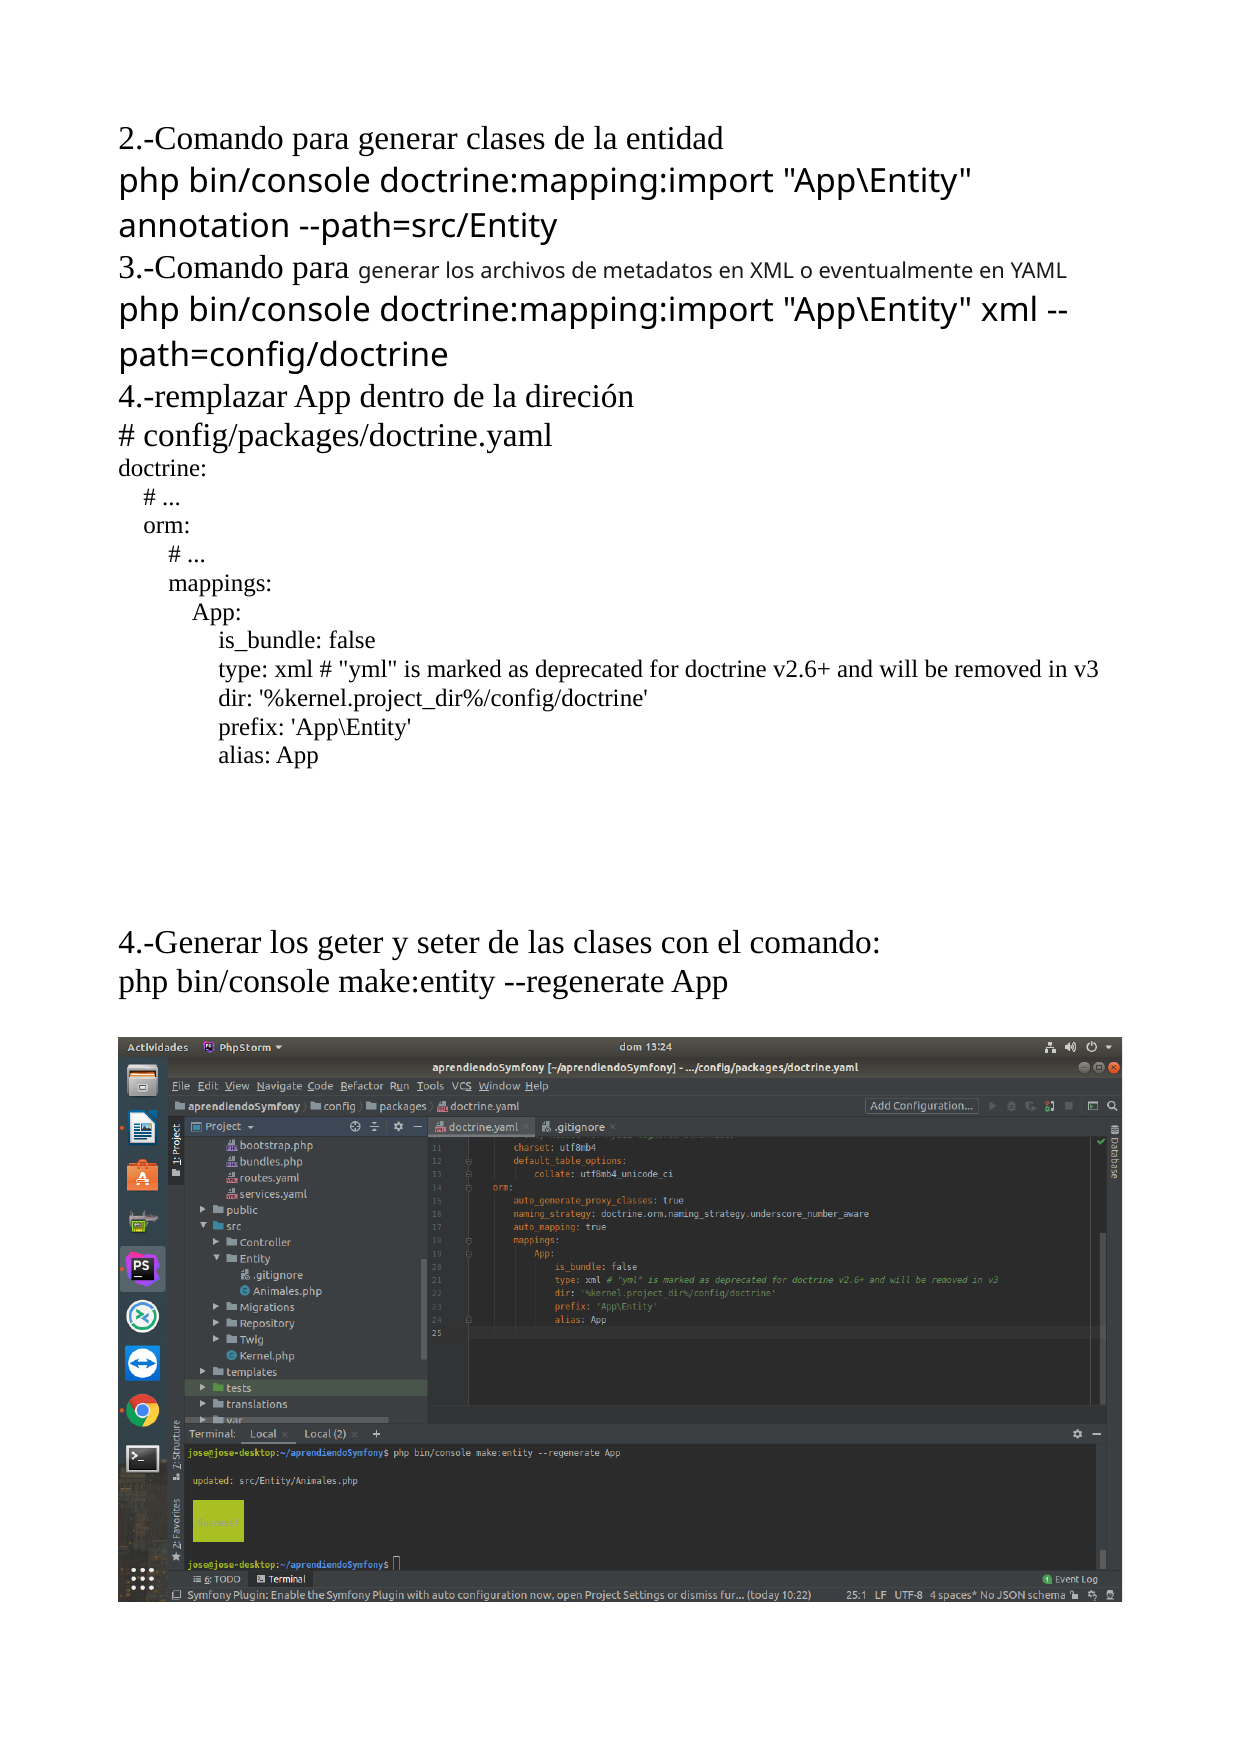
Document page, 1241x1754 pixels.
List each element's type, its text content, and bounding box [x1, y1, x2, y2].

text # ... [118, 539, 1122, 568]
text php bin/console doctrine:mapping:import "App\Entity" xml --path=config/doctrine [118, 286, 1122, 376]
text mappings: [118, 568, 1122, 597]
text 4.-Generar los geter y seter de las clases con el comando: [118, 923, 1122, 961]
text type: xml # "yml" is marked as deprecated for doctrine v2.6+ and will be removed in v3 [118, 654, 1122, 683]
text 4.-remplazar App dentro de la direción [118, 376, 1122, 415]
text 2.-Comando para generar clases de la entidad [118, 118, 1122, 156]
text 3.-Comando para generar los archivos de metadatos en XML o eventualmente en YAML [118, 247, 1122, 286]
text # ... [118, 482, 1122, 511]
text prefix: 'App\Entity' [118, 712, 1122, 741]
text php bin/console make:entity --regenerate App [118, 961, 1122, 999]
text doctrine: [118, 453, 1122, 482]
text dir: '%kernel.project_dir%/config/doctrine' [118, 683, 1122, 712]
text alias: App [118, 741, 1122, 769]
text # config/packages/doctrine.yaml [118, 415, 1122, 453]
text php bin/console doctrine:mapping:import "App\Entity" annotation --path=src/Entity [118, 156, 1122, 247]
text orm: [118, 511, 1122, 539]
text App: [118, 597, 1122, 626]
text is_bundle: false [118, 626, 1122, 654]
